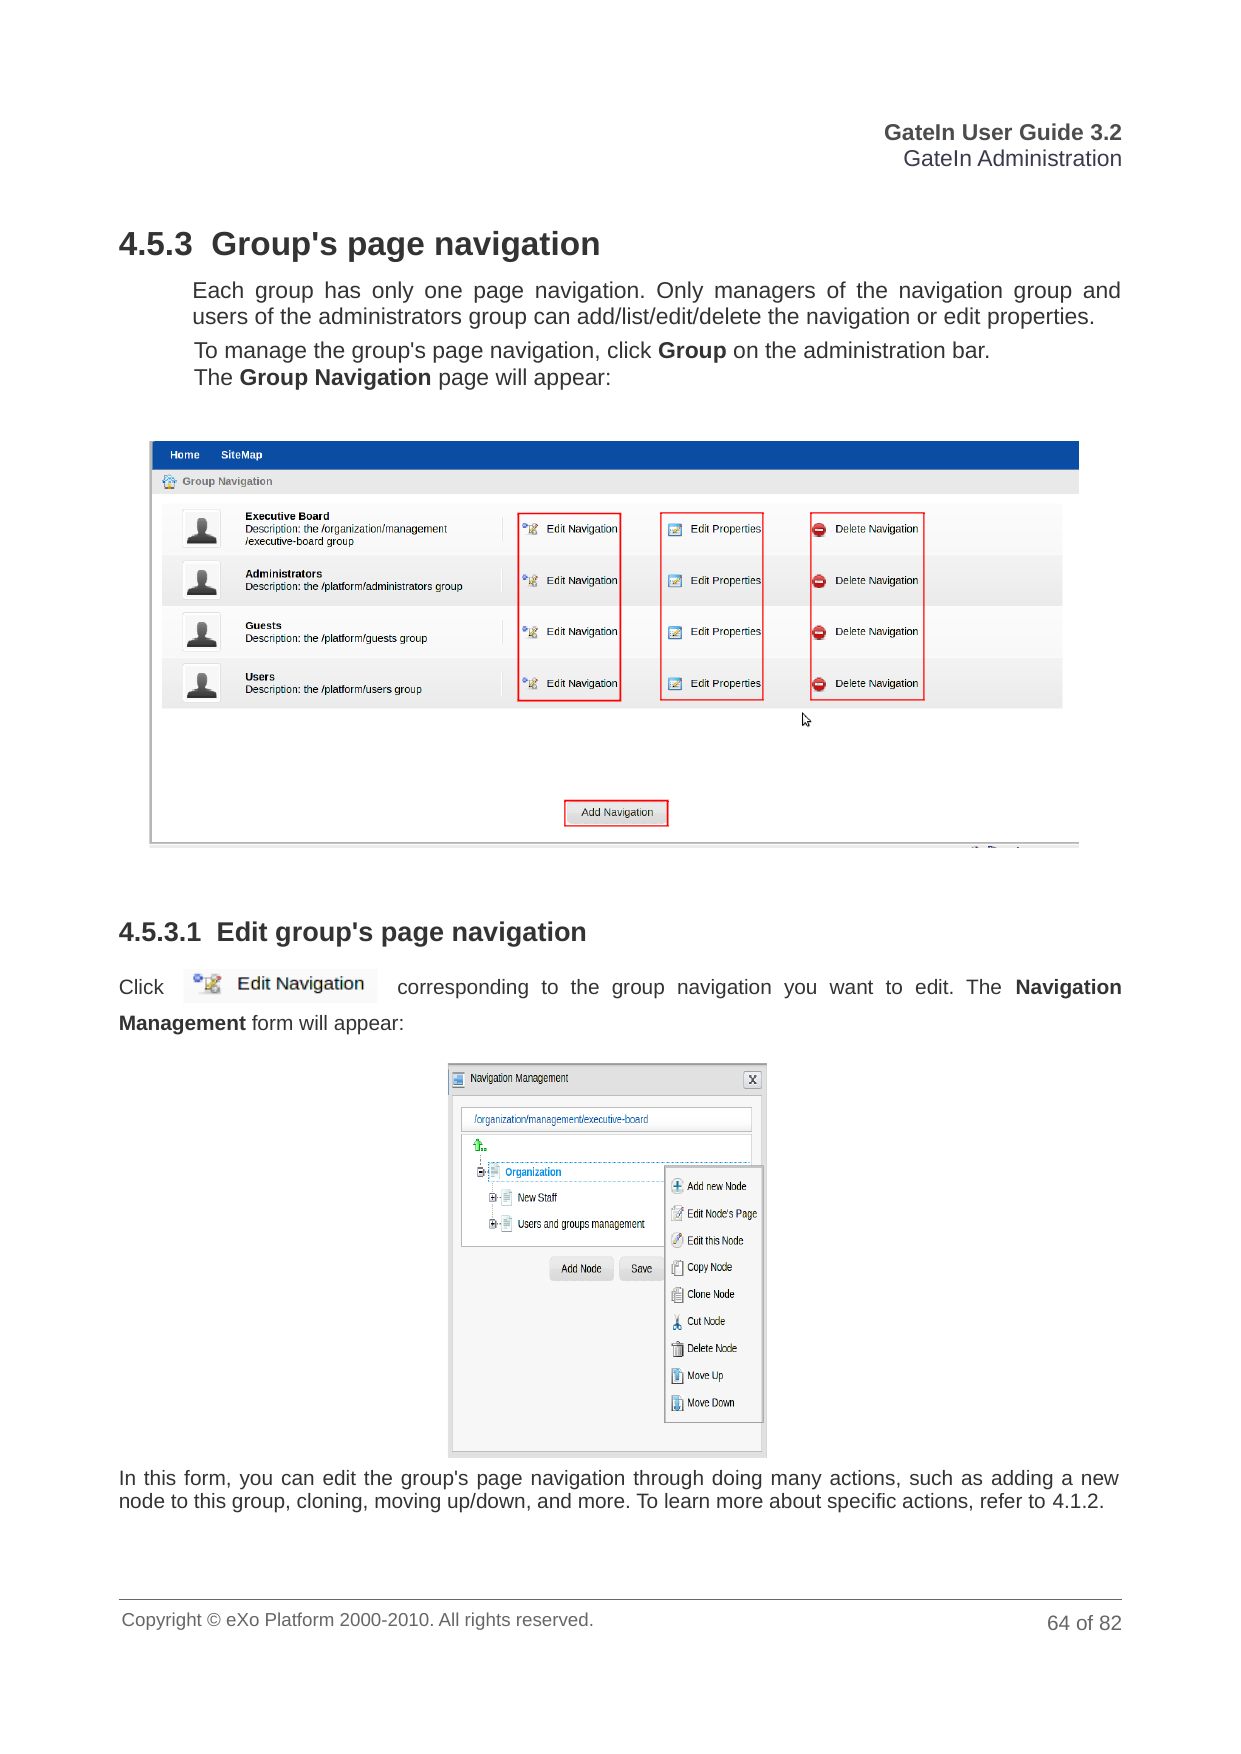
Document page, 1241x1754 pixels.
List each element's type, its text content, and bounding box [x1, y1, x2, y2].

text In this form, you can edit the group's page navigation through doing many actions, such as adding a new node to this group, cloning, moving up/down, and more. To learn more about specific actions, refer to 4.1.2. [118, 1049, 1122, 1513]
text Click corresponding to the group navigation you want to edit. The Navigation Management form will appear: [118, 962, 1122, 1034]
subtitle Group's page navigation [118, 223, 1122, 262]
list To manage the group's page navigation, click Group on the administration bar. [156, 337, 1122, 363]
picture [447, 1063, 767, 1458]
list The Group Navigation page will appear: [156, 363, 1122, 390]
picture [183, 969, 378, 1003]
subtitle Edit group's page navigation [118, 916, 1122, 947]
text Each group has only one page navigation. Only managers of the navigation group and users of the administrators group can add/list/edit/delete the navigation or edit properties. [192, 277, 1122, 330]
picture [149, 441, 1079, 848]
